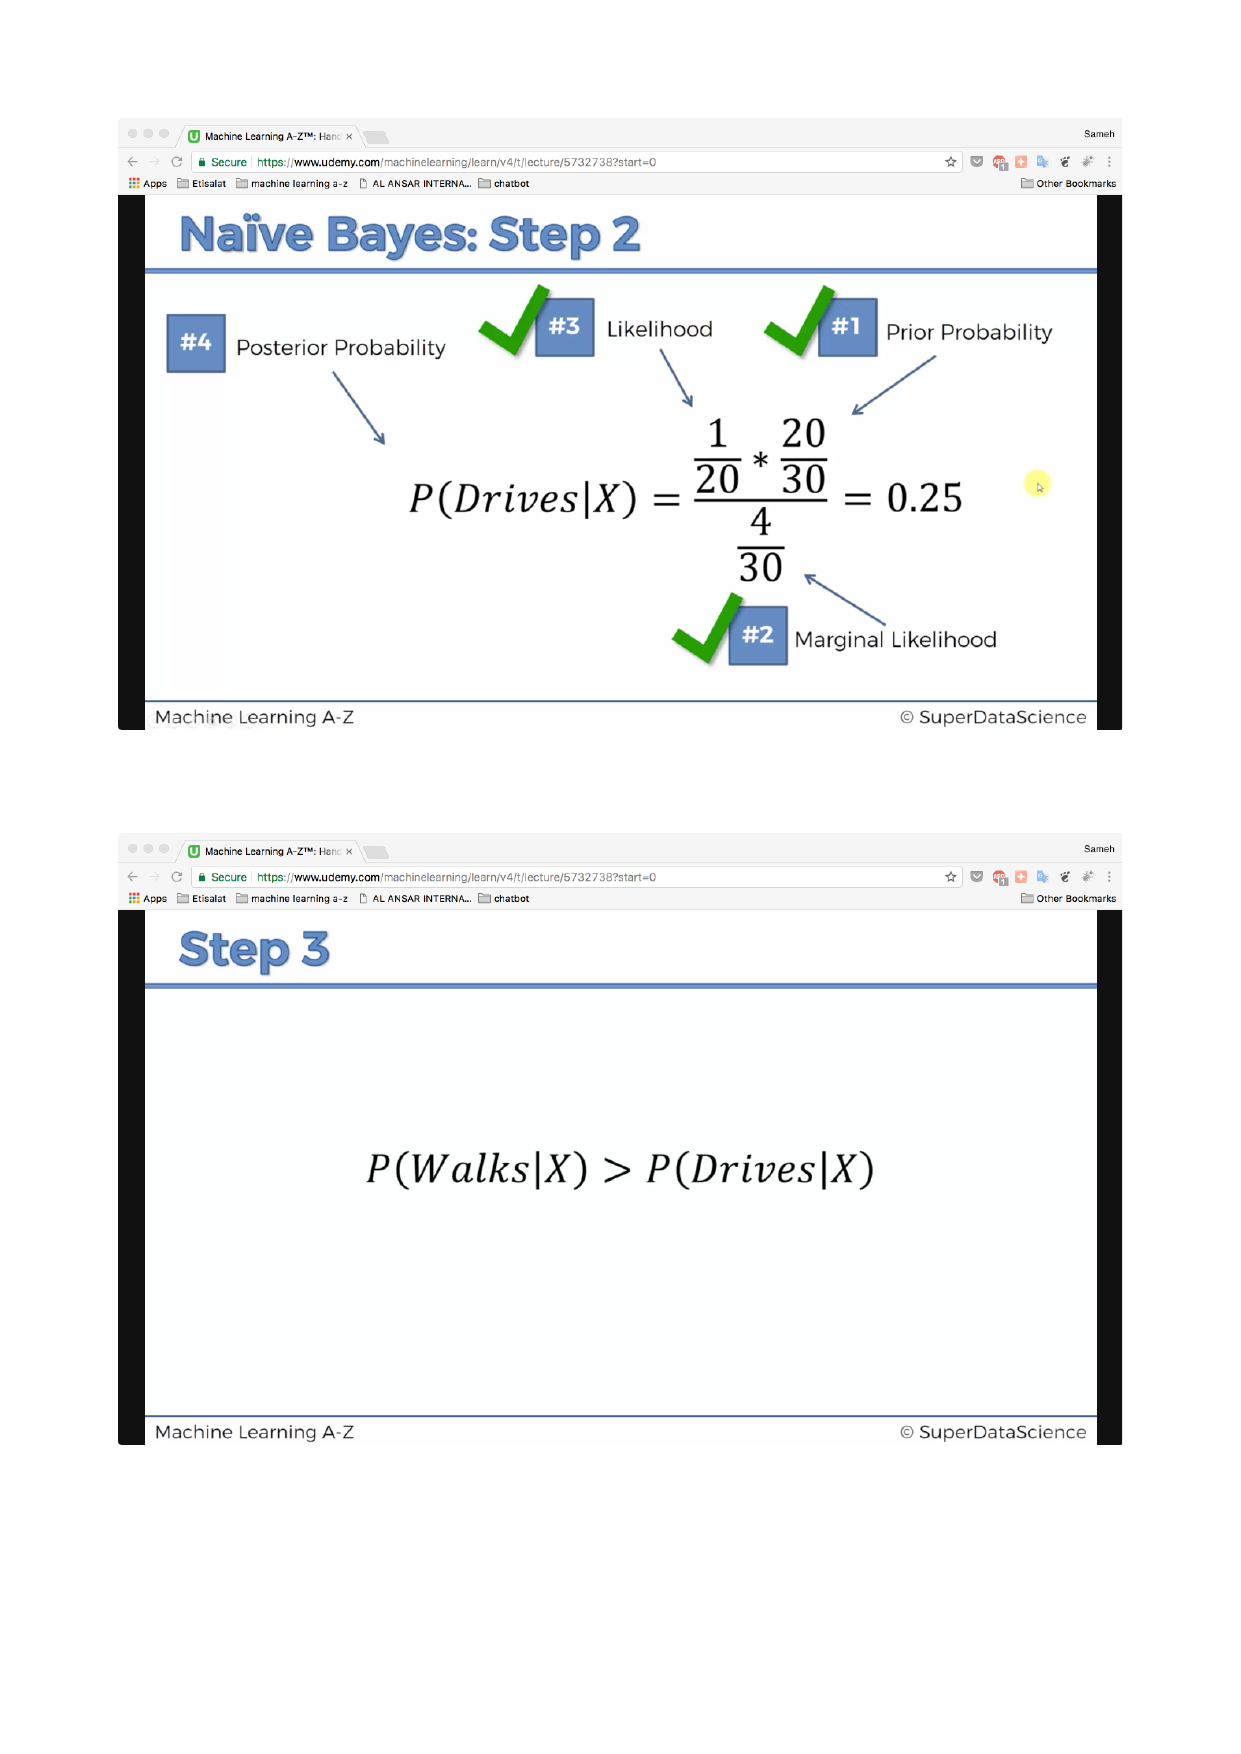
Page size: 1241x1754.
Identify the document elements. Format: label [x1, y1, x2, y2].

picture [118, 833, 1123, 1445]
picture [118, 118, 1123, 730]
